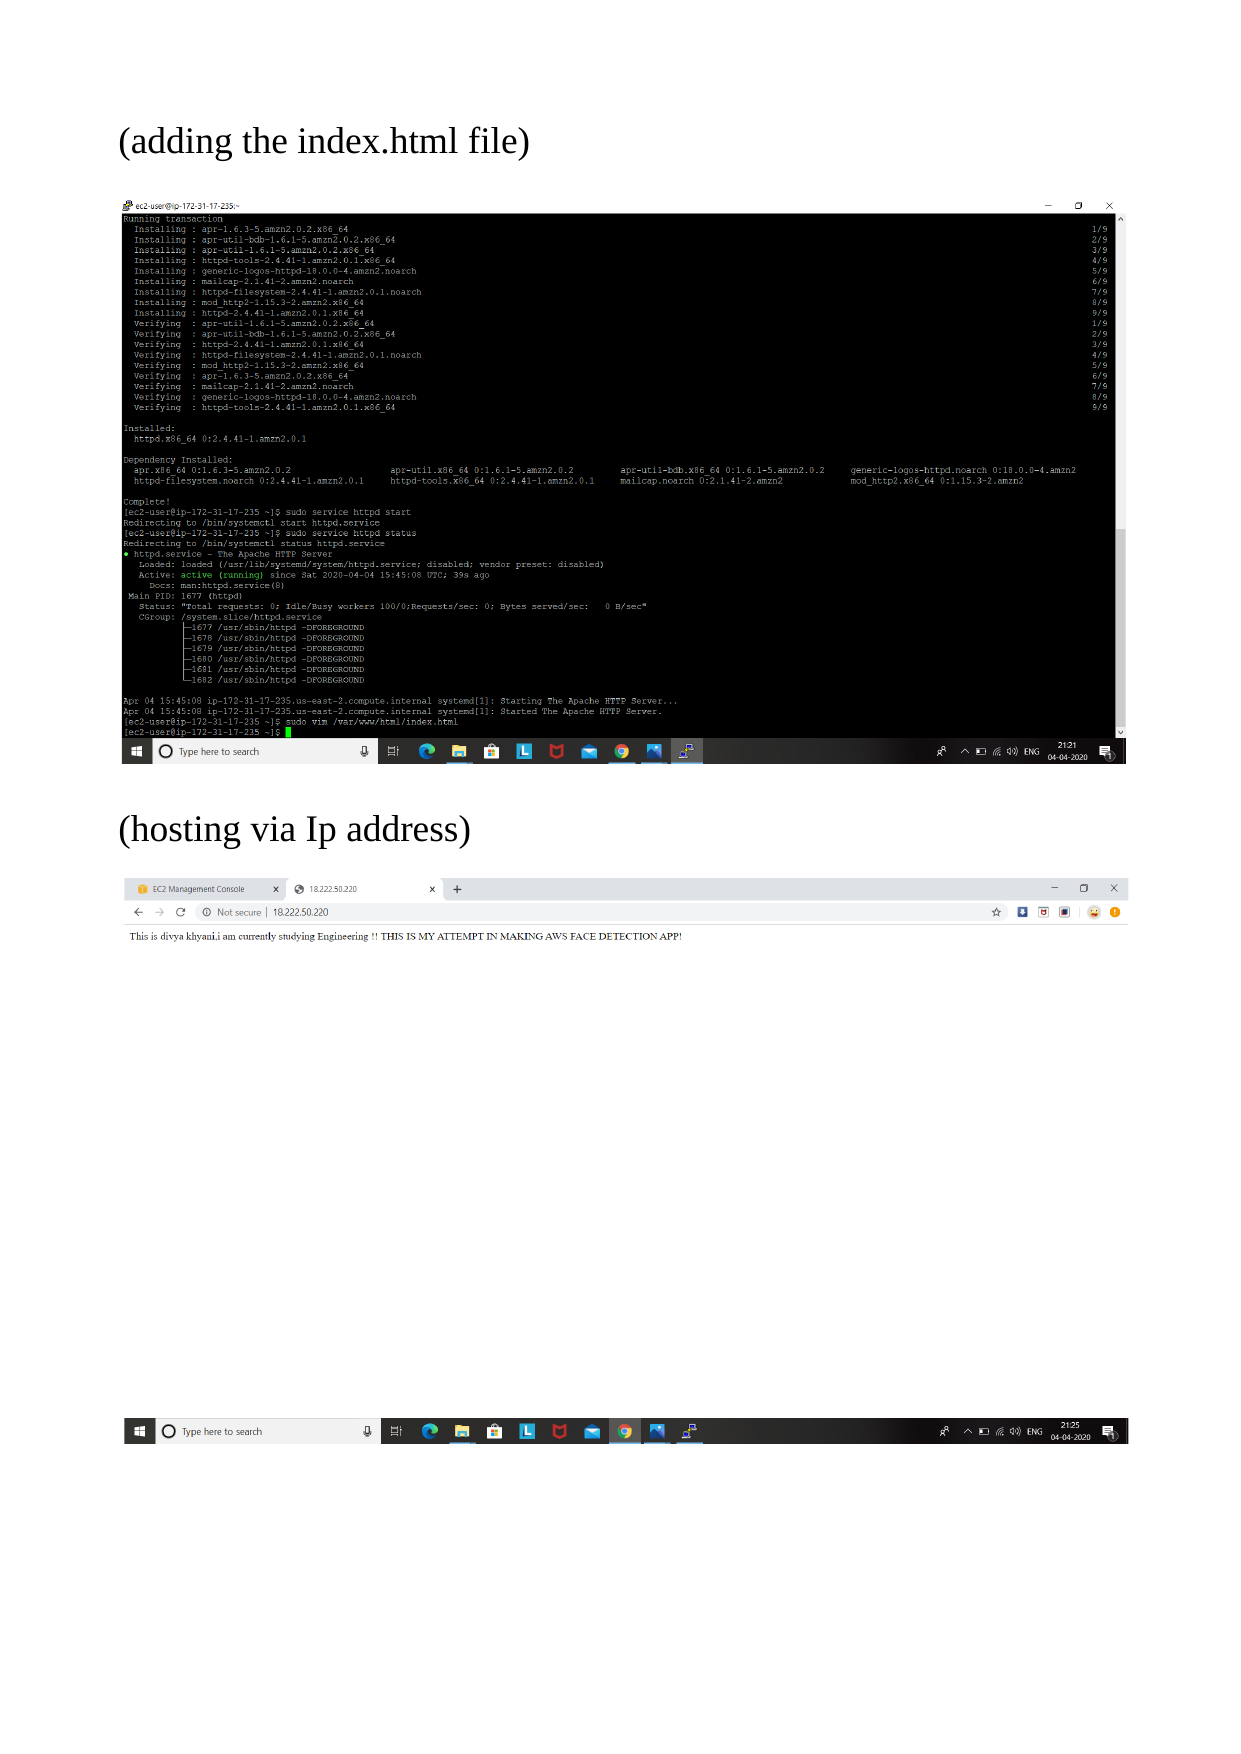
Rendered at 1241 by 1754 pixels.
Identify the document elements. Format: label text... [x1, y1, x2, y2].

picture [121, 198, 1126, 764]
text (adding the index.html file) [118, 118, 1122, 161]
picture [124, 878, 1129, 1444]
text (hosting via Ip address) [118, 807, 1122, 850]
